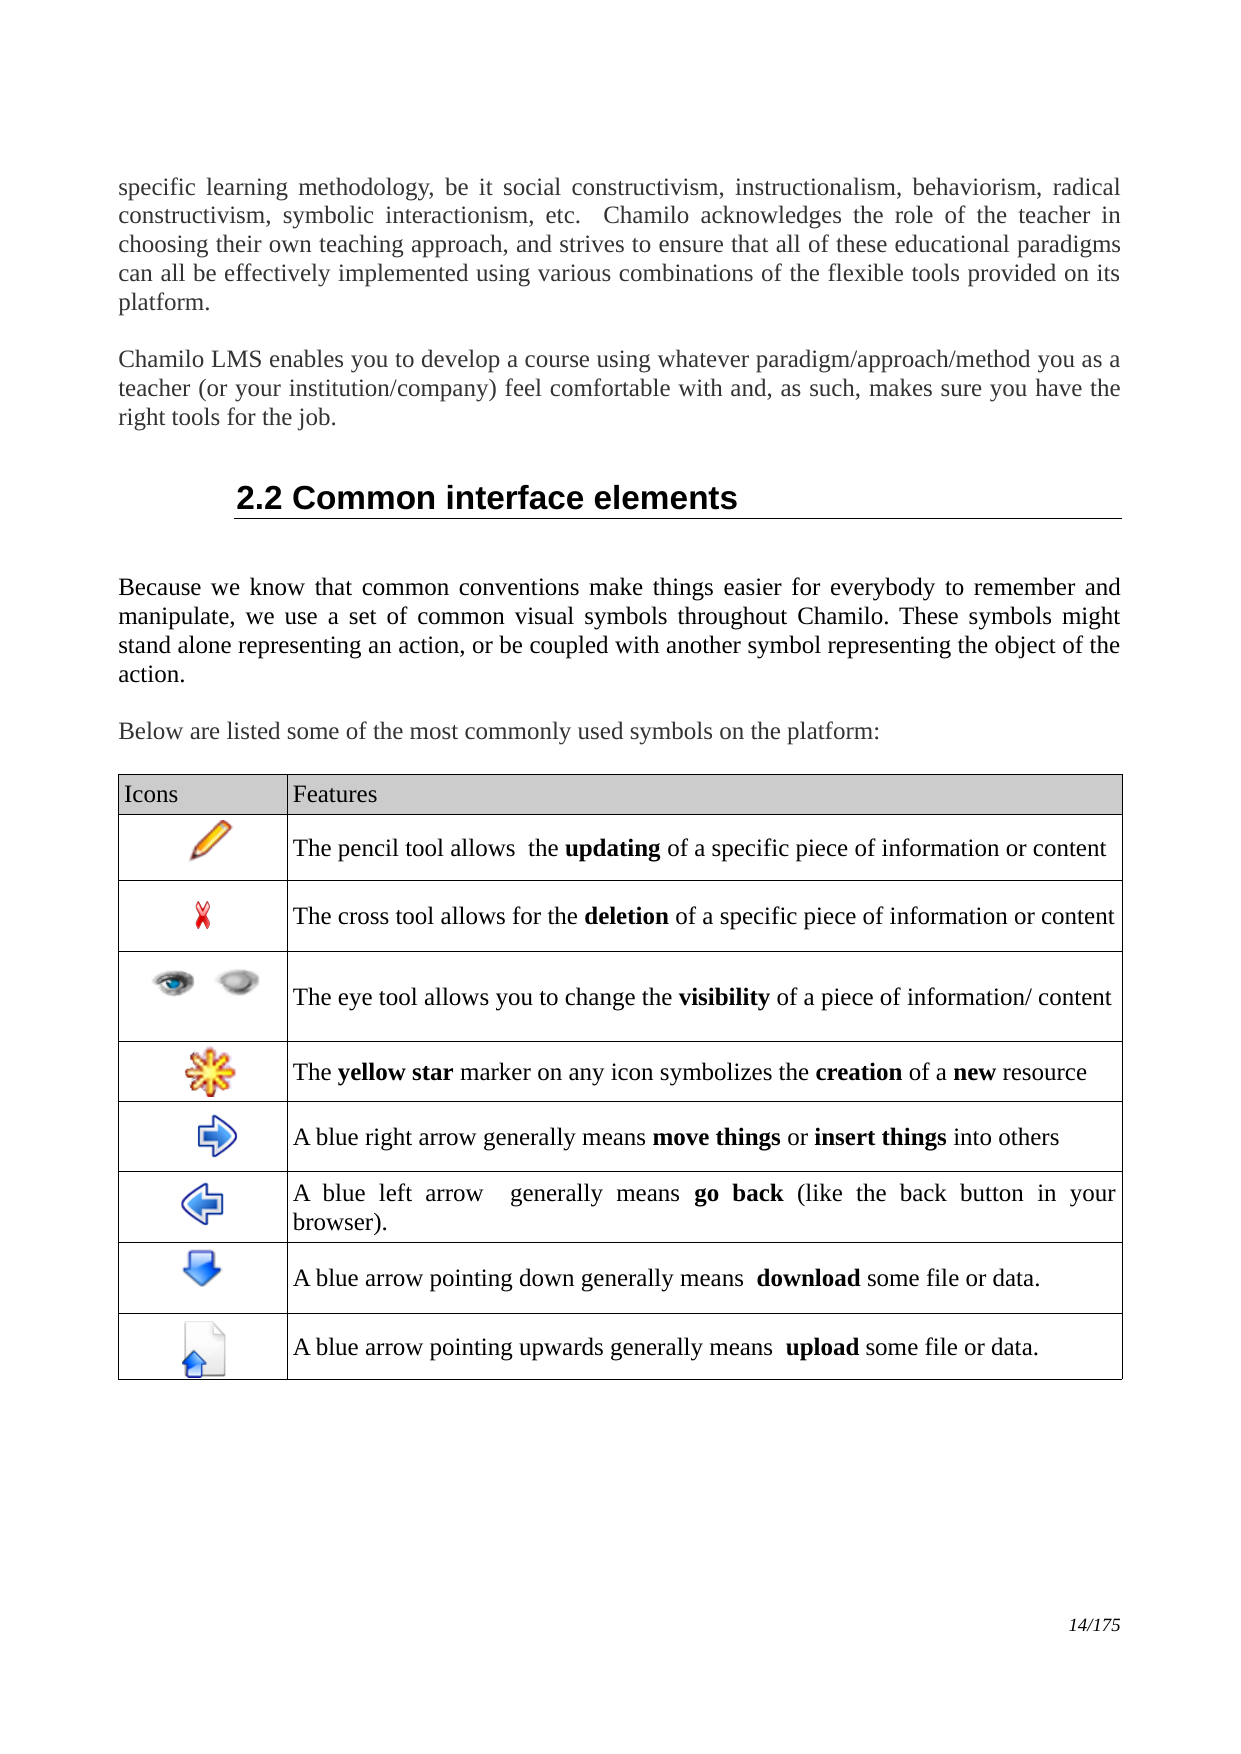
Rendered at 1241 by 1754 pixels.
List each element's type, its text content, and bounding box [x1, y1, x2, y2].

table_cell The yellow star marker on any icon symbolizes the creation of a new resource [288, 1042, 1122, 1101]
picture [182, 1321, 232, 1378]
picture [184, 1046, 238, 1097]
picture [174, 1178, 232, 1231]
picture [182, 1248, 223, 1289]
table_cell [119, 815, 287, 862]
table_cell [119, 1314, 287, 1379]
table_cell A blue right arrow generally means move things or insert things into others [288, 1102, 1122, 1171]
picture [214, 959, 260, 1006]
table_header Icons [119, 775, 287, 814]
table_cell [119, 1005, 287, 1041]
table_cell [119, 1243, 287, 1313]
table_cell [119, 1102, 287, 1171]
table_cell [119, 952, 287, 1004]
picture [190, 1109, 243, 1163]
text Because we know that common conventions make things easier for everybody to remember and manipulate, we use a set of common visual symbols throughout Chamilo. These symbols might stand alone representing an action, or be coupled with another symbol representing the object of the action. [118, 572, 1122, 687]
picture [151, 962, 195, 1005]
table_cell A blue arrow pointing down generally means download some file or data. [288, 1243, 1122, 1313]
table_cell [119, 881, 287, 951]
table_cell A blue left arrow generally means go back (like the back button in your browser). [288, 1172, 1122, 1242]
table_cell The cross tool allows for the deletion of a specific piece of information or content [288, 881, 1122, 951]
table_cell [119, 863, 287, 880]
table_cell [119, 1172, 287, 1242]
picture [186, 820, 236, 863]
text Chamilo LMS enables you to develop a course using whatever paradigm/approach/method you as a teacher (or your institution/company) feel comfortable with and, as such, makes sure you have the right tools for the job. [118, 344, 1122, 430]
table_cell A blue arrow pointing upwards generally means upload some file or data. [288, 1314, 1122, 1379]
table_cell [119, 1042, 287, 1101]
table_cell The pencil tool allows the updating of a specific piece of information or content [288, 815, 1122, 880]
text Below are listed some of the most commonly used symbols on the platform: [118, 716, 1122, 745]
table_header Features [288, 775, 1122, 814]
text specific learning methodology, be it social constructivism, instructionalism, behaviorism, radical constructivism, symbolic interactionism, etc. Chamilo acknowledges the role of the teacher in choosing their own teaching approach, and strives to ensure that all of these educational paradigms can all be effectively implemented using various combinations of the flexible tools provided on its platform. [118, 172, 1122, 315]
table_cell The eye tool allows you to change the visibility of a piece of information/ content [288, 952, 1122, 1041]
subtitle Common interface elements [234, 478, 1122, 518]
picture [194, 899, 211, 932]
